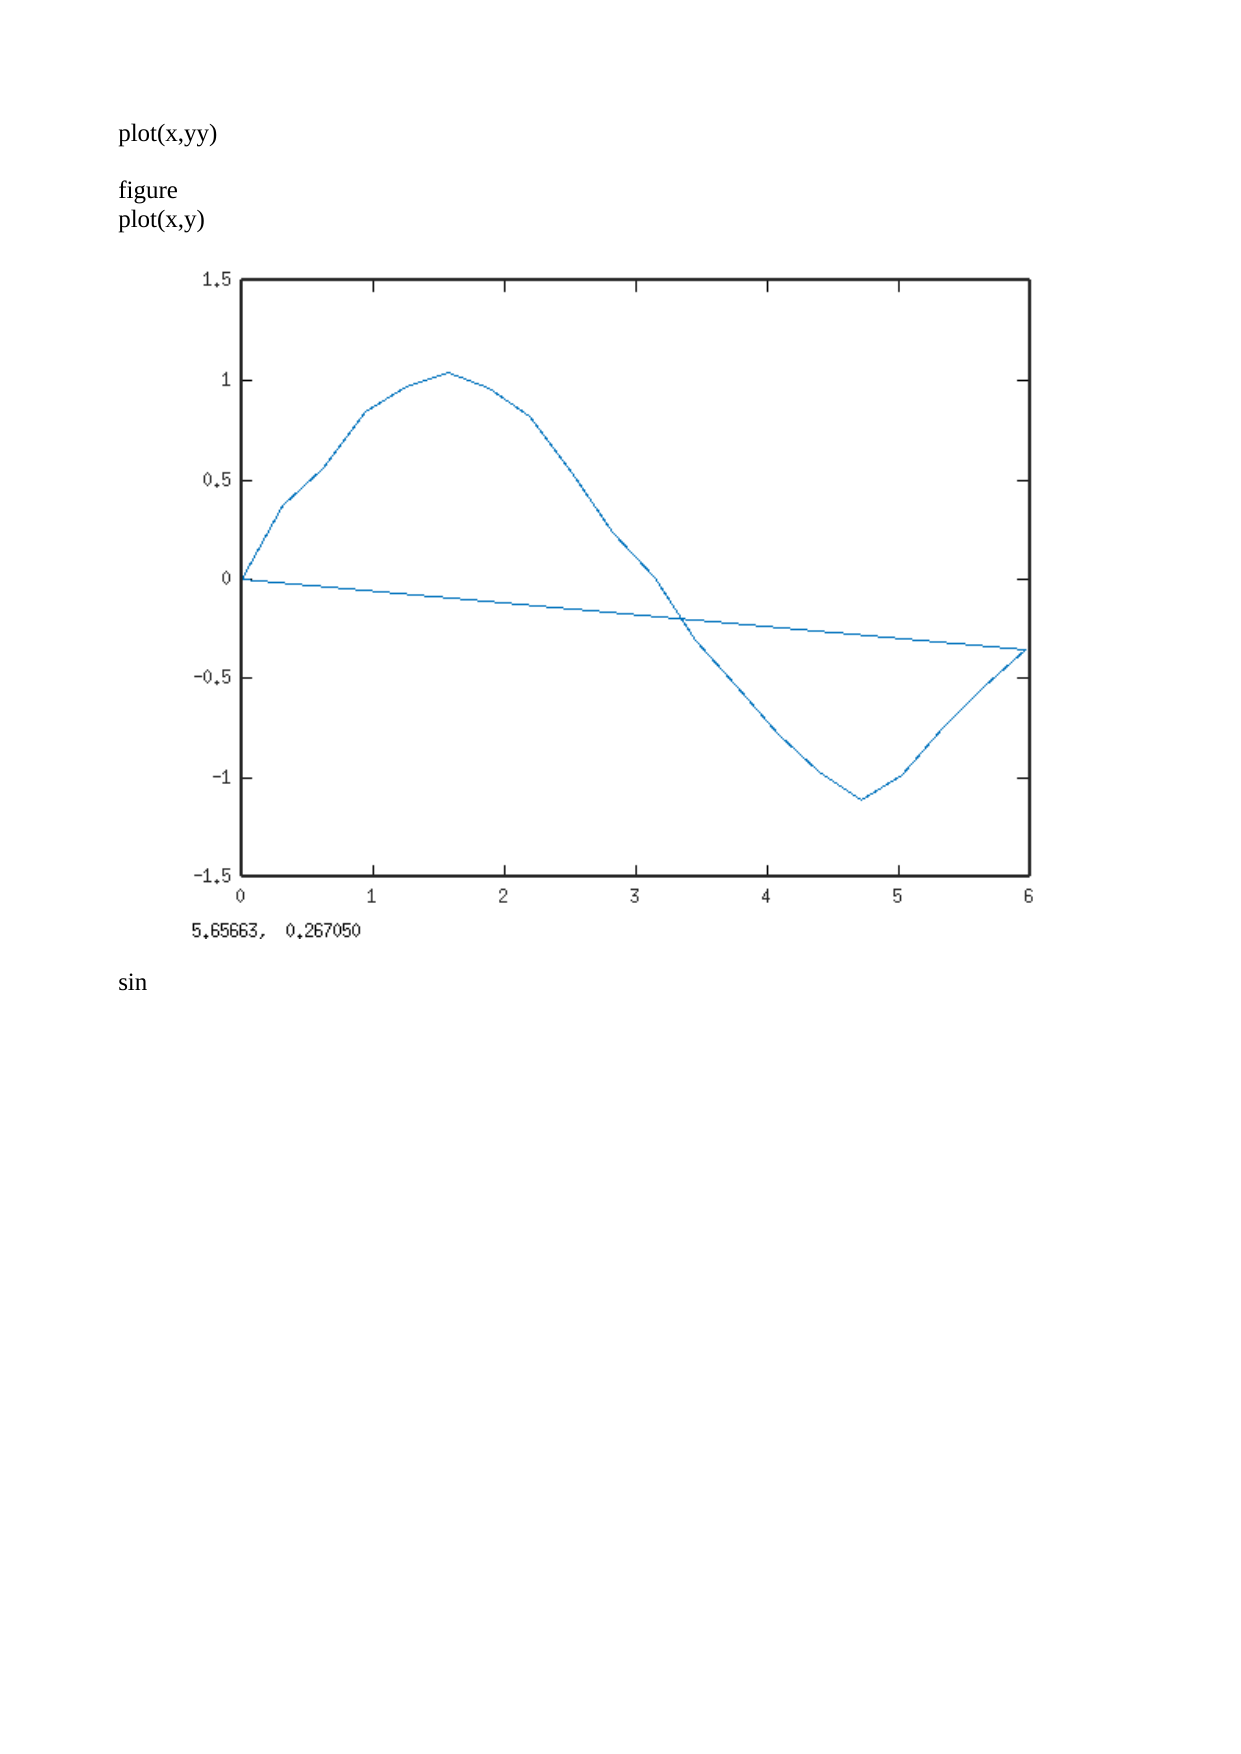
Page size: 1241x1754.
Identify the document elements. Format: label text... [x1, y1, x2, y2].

text sin [118, 967, 1122, 996]
text plot(x,yy) [118, 118, 1122, 147]
text figure [118, 176, 1122, 204]
text plot(x,y) [118, 204, 1122, 233]
picture [182, 261, 1058, 939]
